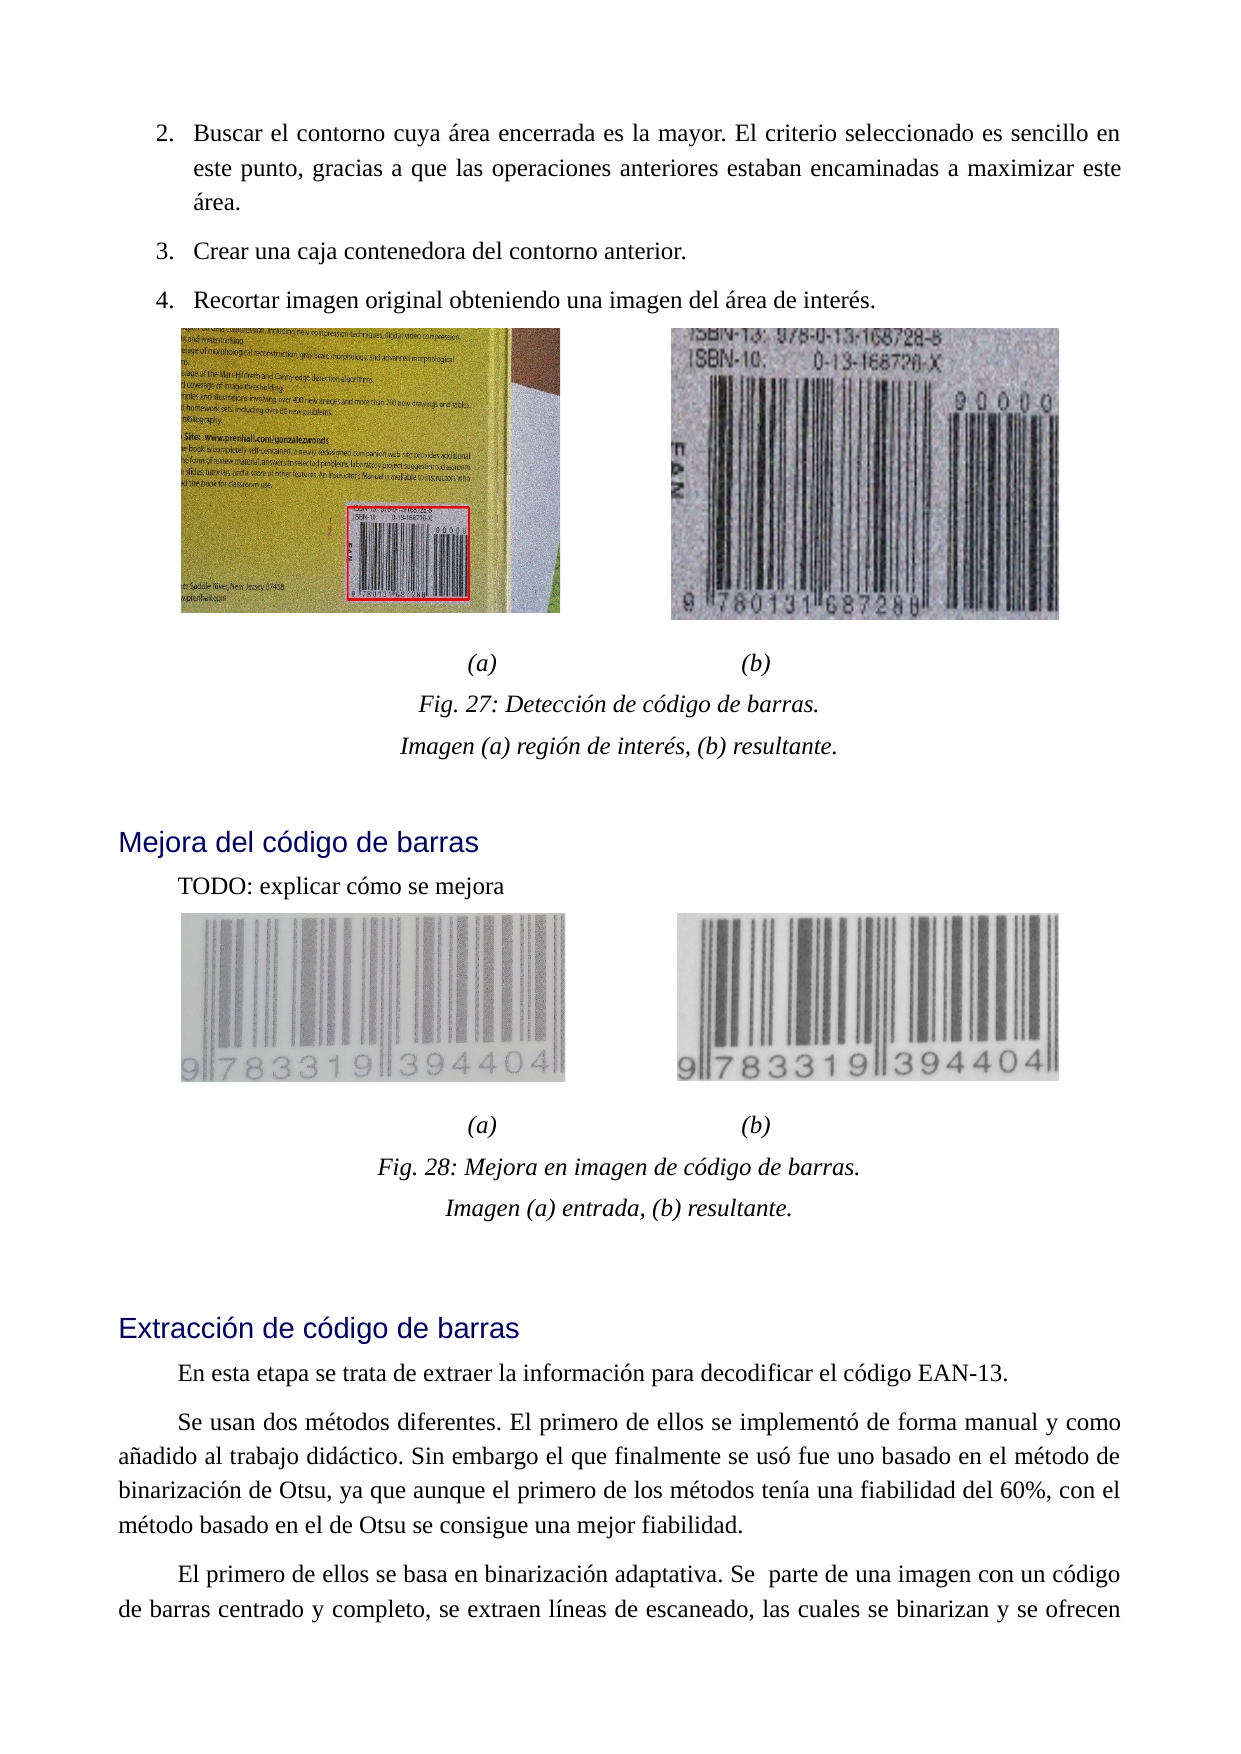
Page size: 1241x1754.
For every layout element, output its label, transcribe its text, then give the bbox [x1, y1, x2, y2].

picture [181, 913, 566, 1082]
text Se usan dos métodos diferentes. El primero de ellos se implementó de forma manual y como añadido al trabajo didáctico. Sin embargo el que finalmente se usó fue uno basado en el método de binarización de Otsu, ya que aunque el primero de los métodos tenía una fiabilidad del 60%, con el método basado en el de Otsu se consigue una mejor fiabilidad. [118, 1407, 1122, 1539]
picture [671, 328, 1060, 620]
text (a) (b) [181, 926, 1059, 1139]
text Imagen (a) entrada, (b) resultante. [181, 1193, 1059, 1222]
picture [181, 328, 561, 613]
list Recortar imagen original obteniendo una imagen del área de interés. [156, 285, 1122, 314]
text Fig. 27: Detección de código de barras. [181, 689, 1059, 718]
text En esta etapa se trata de extraer la información para decodificar el código EAN-13. [118, 1358, 1122, 1386]
text Imagen (a) región de interés, (b) resultante. [181, 731, 1059, 759]
text El primero de ellos se basa en binarización adaptativa. Se parte de una imagen con un código de barras centrado y completo, se extraen líneas de escaneado, las cuales se binarizan y se ofrecen [118, 1559, 1122, 1622]
list Crear una caja contenedora del contorno anterior. [156, 236, 1122, 265]
subtitle Extracción de código de barras [118, 1312, 1122, 1345]
text Fig. 28: Mejora en imagen de código de barras. [181, 1152, 1059, 1181]
list Buscar el contorno cuya área encerrada es la mayor. El criterio seleccionado es sencillo en este punto, gracias a que las operaciones anteriores estaban encaminadas a maximizar este área. [156, 118, 1122, 216]
picture [677, 913, 1060, 1081]
text TODO: explicar cómo se mejora [118, 871, 1122, 899]
subtitle Mejora del código de barras [118, 825, 1122, 858]
text (a) (b) [181, 341, 1059, 677]
